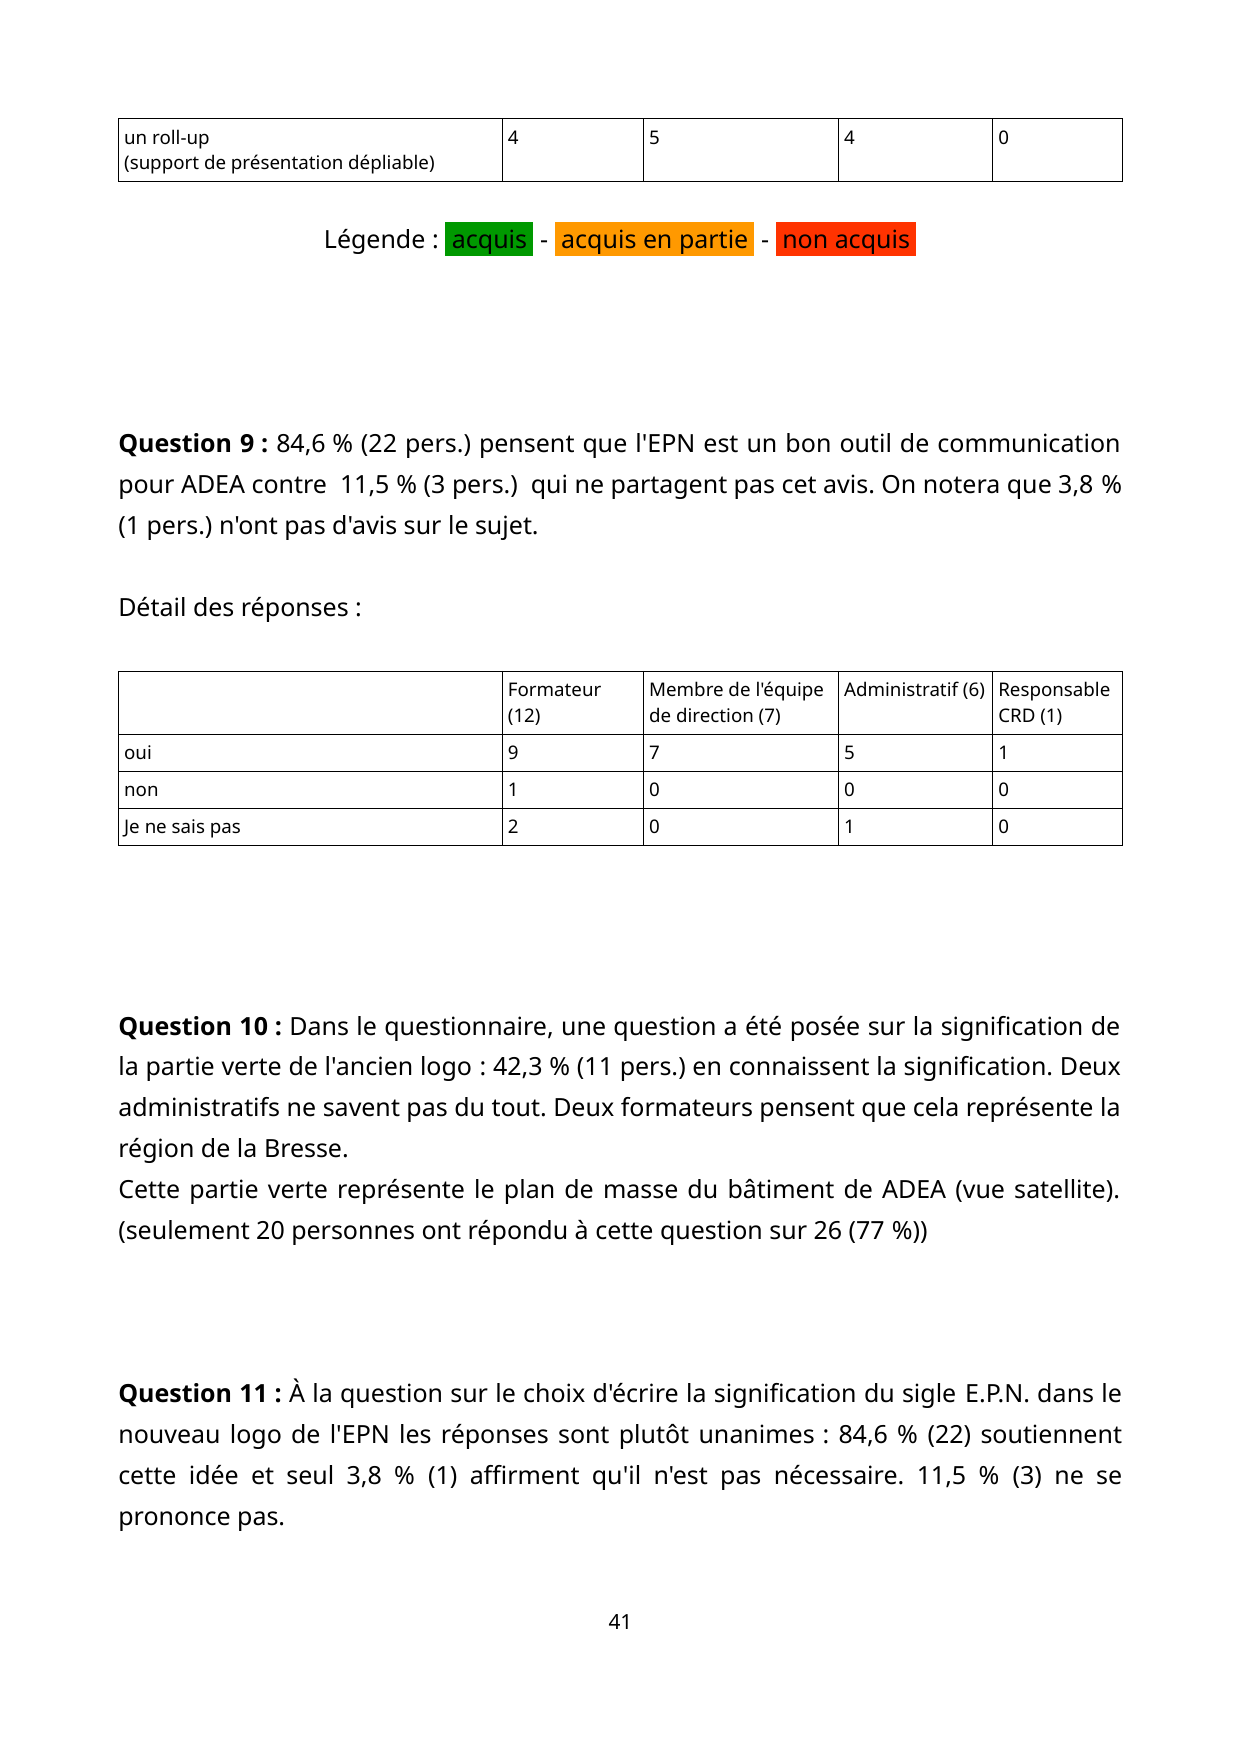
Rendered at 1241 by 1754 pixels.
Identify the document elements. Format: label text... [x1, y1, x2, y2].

table_cell 5 [839, 735, 992, 771]
table_cell 0 [644, 809, 838, 845]
text Question 10 : Dans le questionnaire, une question a été posée sur la signification de la partie verte de l'ancien logo : 42,3 % (11 pers.) en connaissent la signification. Deux administratifs ne savent pas du tout. Deux formateurs pensent que cela représente la région de la Bresse. [118, 1008, 1122, 1165]
table_cell oui [119, 735, 502, 771]
table_cell 9 [503, 735, 643, 771]
table_header Responsable CRD (1) [993, 672, 1122, 733]
table_cell 0 [993, 119, 1122, 181]
table_cell un roll-up (support de présentation dépliable) [119, 119, 502, 181]
text Question 11 : À la question sur le choix d'écrire la signification du sigle E.P.N. dans le nouveau logo de l'EPN les réponses sont plutôt unanimes : 84,6 % (22) soutiennent cette idée et seul 3,8 % (1) affirment qu'il n'est pas nécessaire. 11,5 % (3) ne se prononce pas. [118, 1376, 1122, 1532]
text Cette partie verte représente le plan de masse du bâtiment de ADEA (vue satellite). (seulement 20 personnes ont répondu à cette question sur 26 (77 %)) [118, 1171, 1122, 1246]
table_header Administratif (6) [839, 672, 992, 733]
table_cell 0 [993, 772, 1122, 808]
table_header Formateur (12) [503, 672, 643, 733]
table_cell 0 [993, 809, 1122, 845]
text Détail des réponses : [118, 589, 1122, 623]
text Légende : acquis - acquis en partie - non acquis [118, 222, 1122, 256]
table_cell 1 [993, 735, 1122, 771]
table_cell 1 [503, 772, 643, 808]
table_cell 4 [503, 119, 643, 181]
table_cell 4 [839, 119, 992, 181]
table_cell 7 [644, 735, 838, 771]
table_cell Je ne sais pas [119, 809, 502, 845]
table_header Membre de l'équipe de direction (7) [644, 672, 838, 733]
table_cell 2 [503, 809, 643, 845]
table_header [119, 672, 502, 733]
table_cell 5 [644, 119, 838, 181]
table_cell 0 [644, 772, 838, 808]
table_cell 1 [839, 809, 992, 845]
table_cell 0 [839, 772, 992, 808]
text Question 9 : 84,6 % (22 pers.) pensent que l'EPN est un bon outil de communication pour ADEA contre 11,5 % (3 pers.) qui ne partagent pas cet avis. On notera que 3,8 % (1 pers.) n'ont pas d'avis sur le sujet. [118, 426, 1122, 542]
table_cell non [119, 772, 502, 808]
